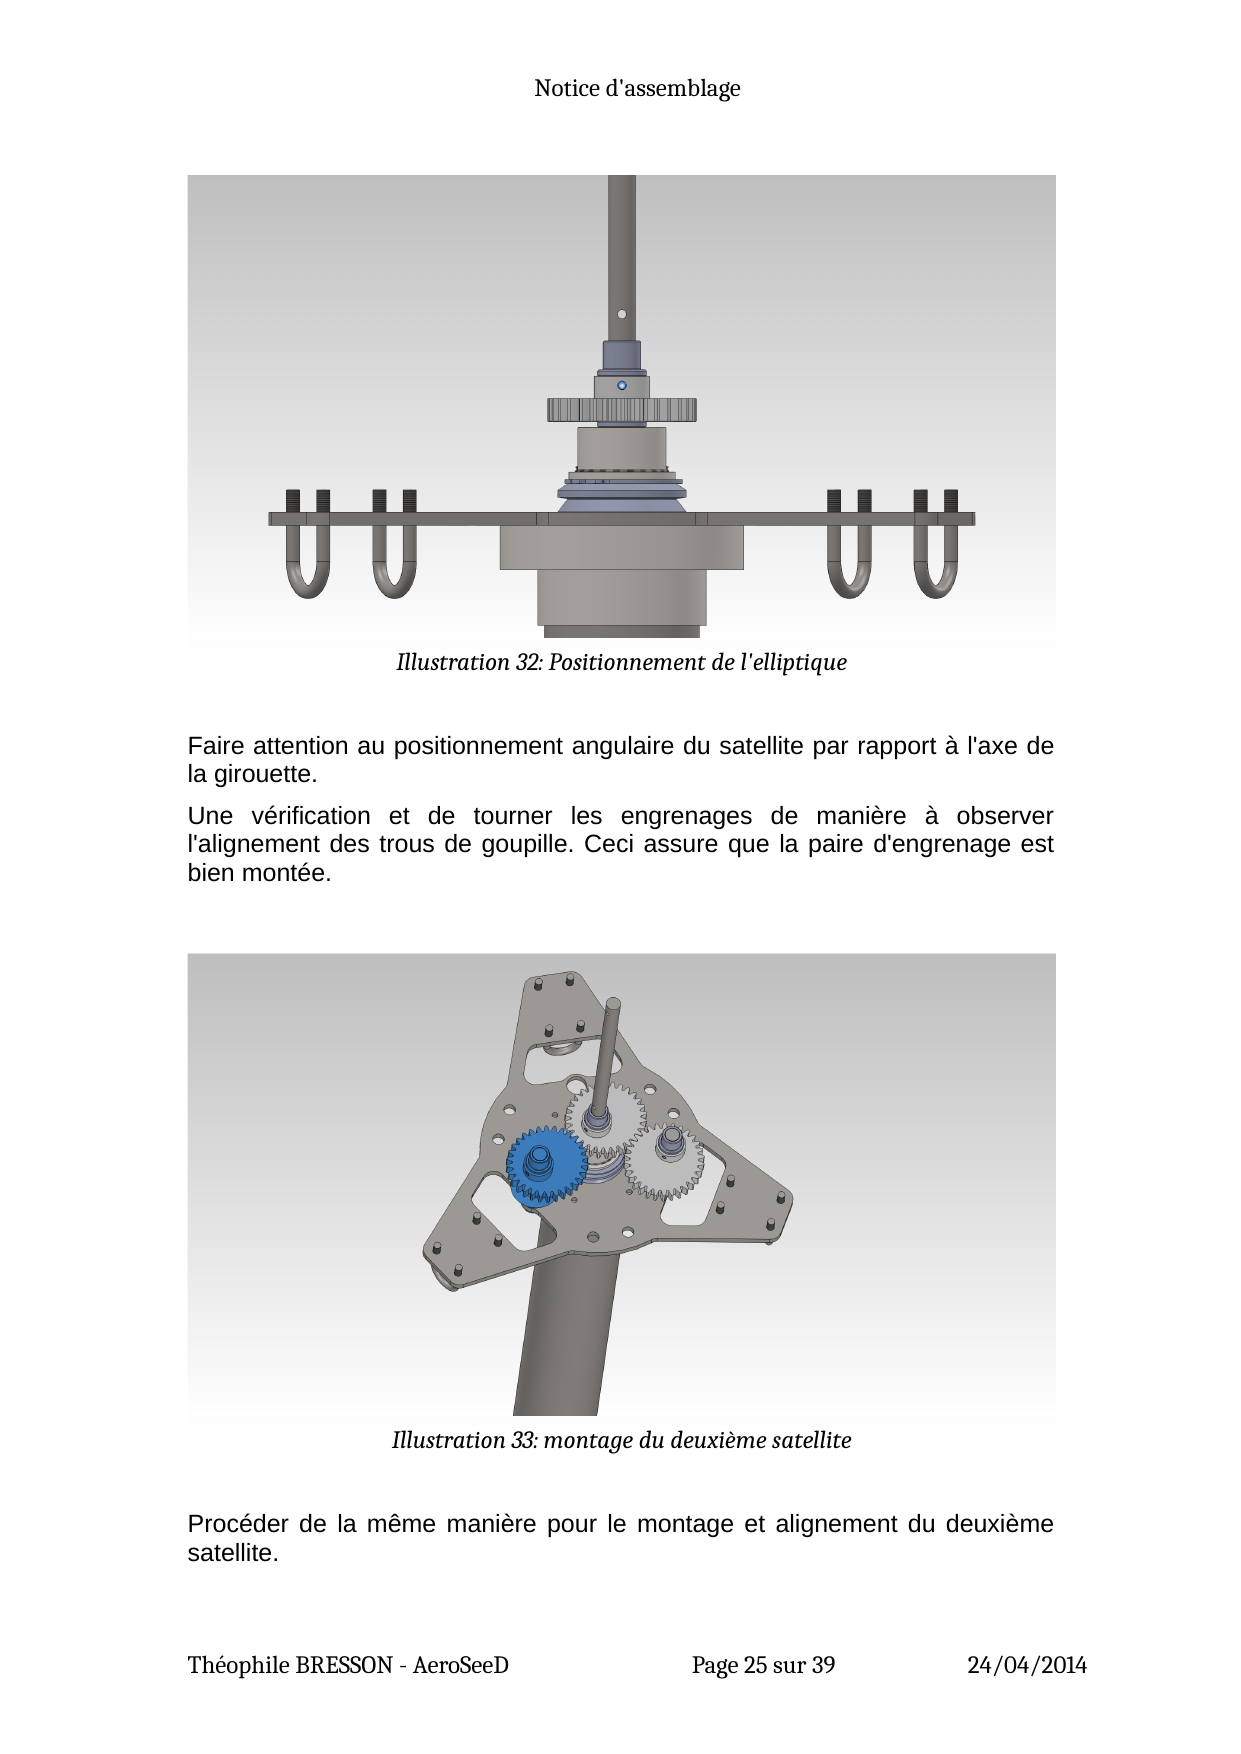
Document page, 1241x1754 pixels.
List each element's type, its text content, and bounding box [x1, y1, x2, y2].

text Illustration 33: montage du deuxième satellite [187, 1427, 1056, 1455]
picture [187, 175, 1056, 649]
text Illustration 32: Positionnement de l'elliptique [187, 649, 1056, 677]
picture [187, 953, 1056, 1427]
text Une vérification et de tourner les engrenages de manière à observer l'alignement des trous de goupille. Ceci assure que la paire d'engrenage est bien montée. [187, 801, 1056, 887]
text Procéder de la même manière pour le montage et alignement du deuxième satellite. [187, 1509, 1056, 1566]
text Faire attention au positionnement angulaire du satellite par rapport à l'axe de la girouette. [187, 731, 1056, 788]
